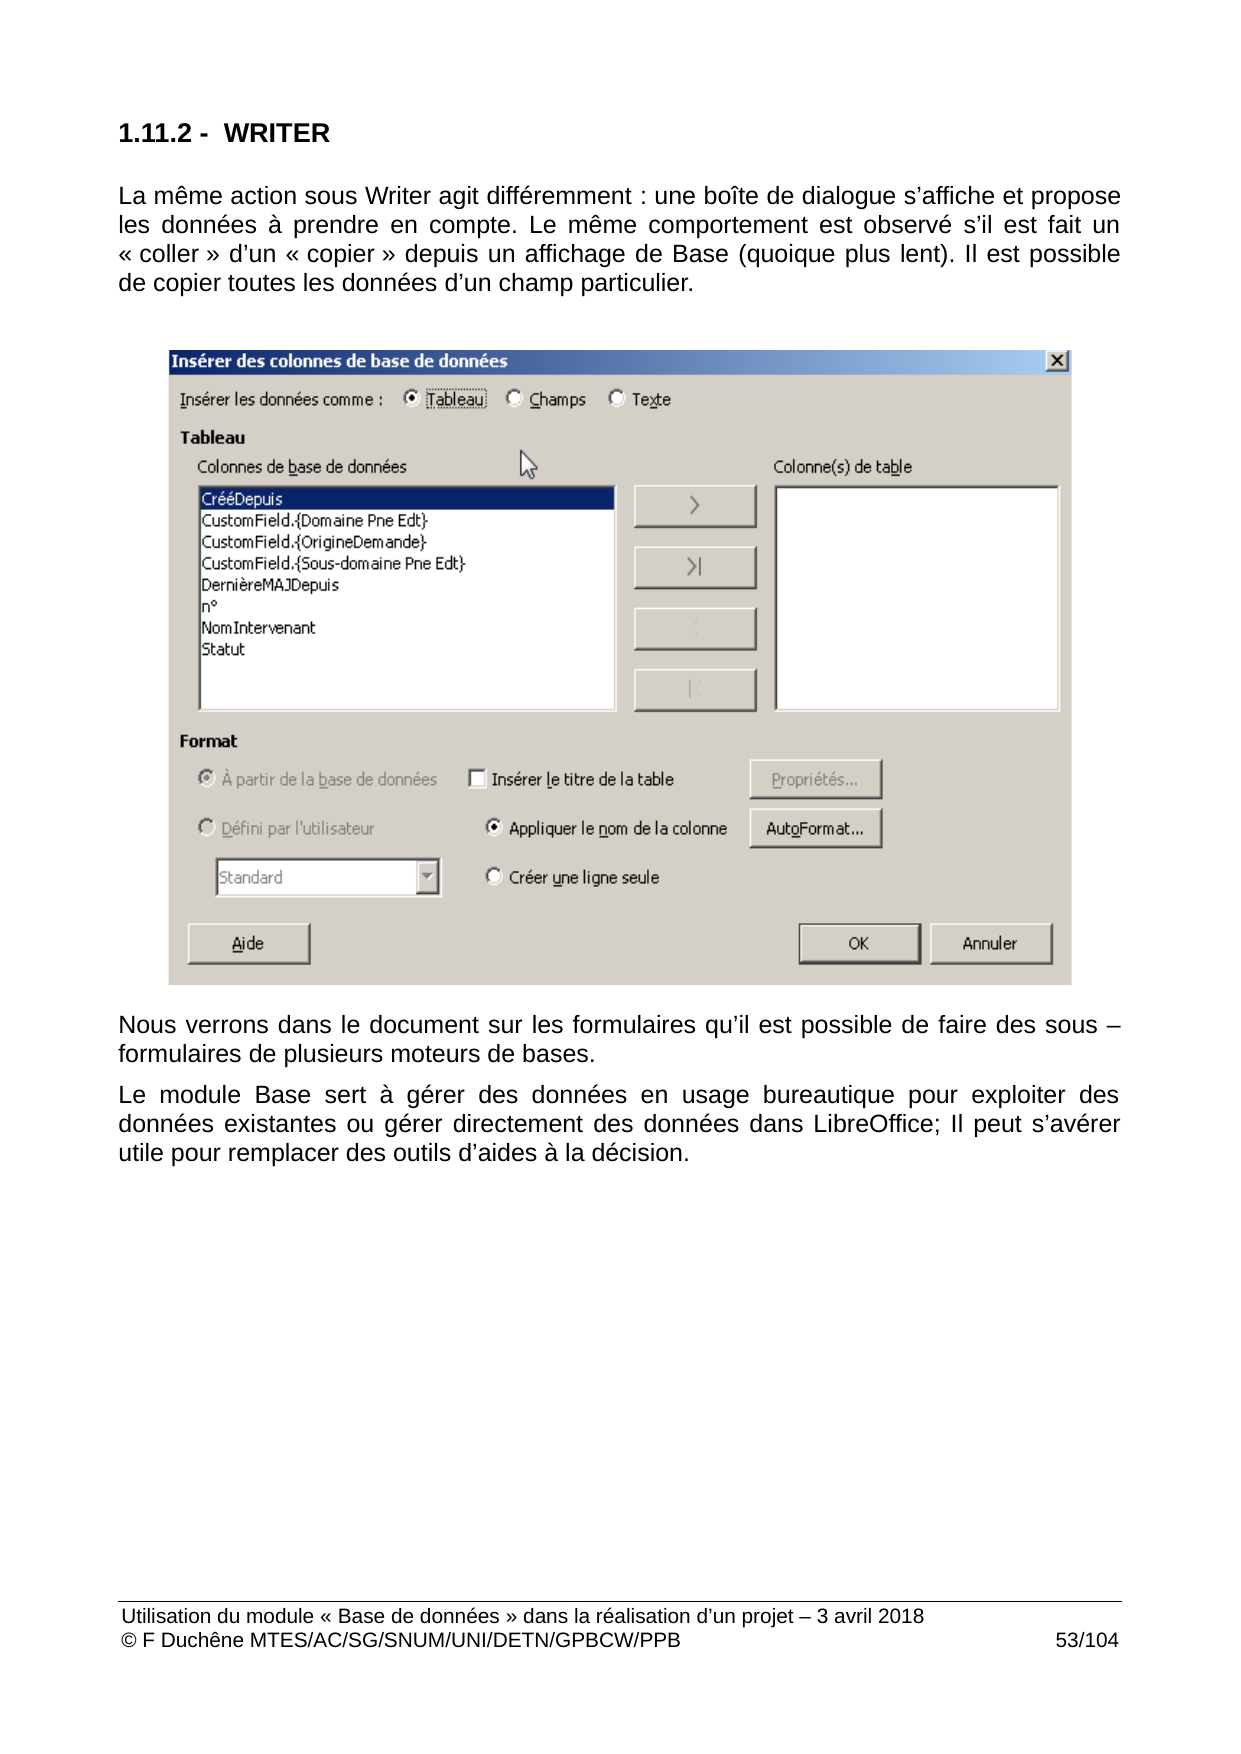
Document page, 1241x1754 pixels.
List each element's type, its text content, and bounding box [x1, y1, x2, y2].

text Le module Base sert à gérer des données en usage bureautique pour exploiter des données existantes ou gérer directement des données dans LibreOffice; Il peut s’avérer utile pour remplacer des outils d’aides à la décision. [118, 1080, 1122, 1166]
text Nous verrons dans le document sur les formulaires qu’il est possible de faire des sous – formulaires de plusieurs moteurs de bases. [118, 1010, 1122, 1067]
text La même action sous Writer agit différemment : une boîte de dialogue s’affiche et propose les données à prendre en compte. Le même comportement est observé s’il est fait un « coller » d’un « copier » depuis un affichage de Base (quoique plus lent). Il est possible de copier toutes les données d’un champ particulier. [118, 181, 1122, 296]
subtitle WRITER [118, 117, 1122, 148]
